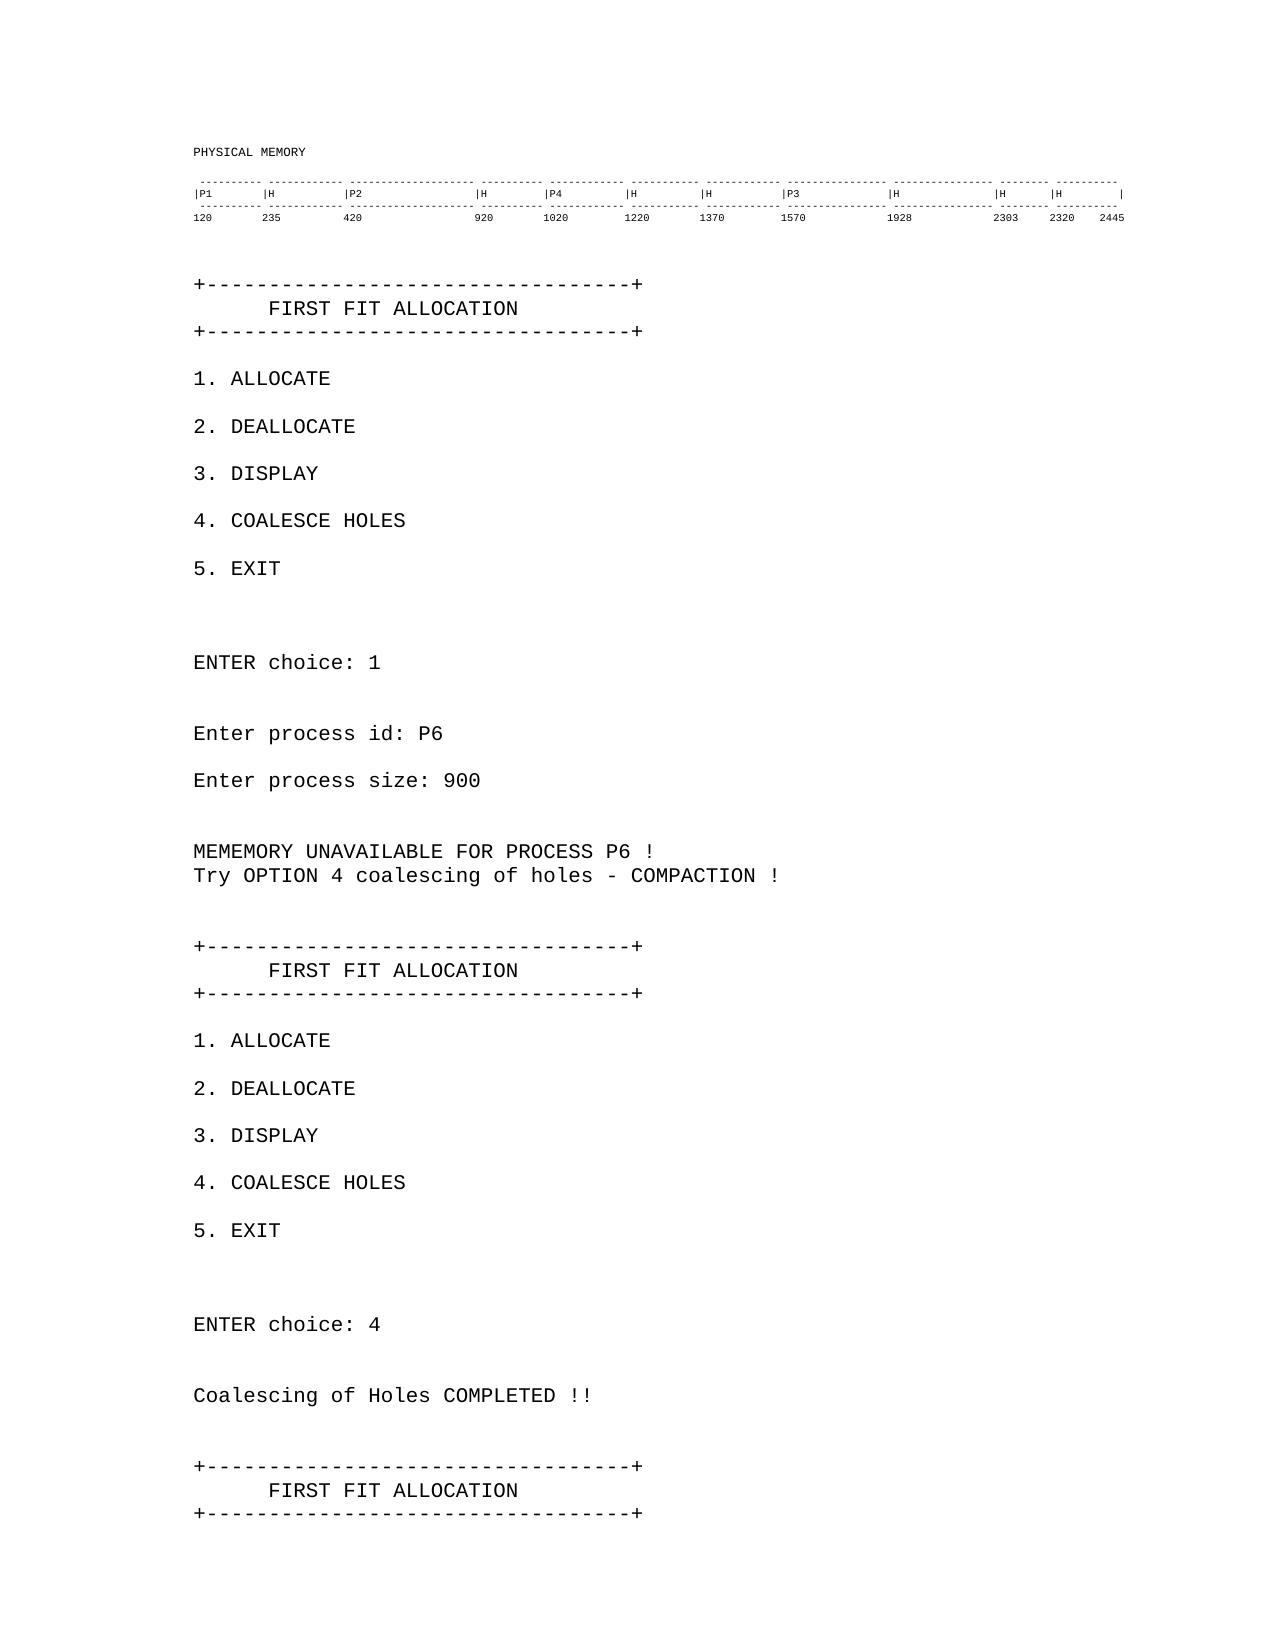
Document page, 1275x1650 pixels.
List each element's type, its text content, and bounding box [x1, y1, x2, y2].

text +----------------------------------+ [118, 1503, 1157, 1527]
text Coalescing of Holes COMPLETED !! [118, 1385, 1157, 1409]
text ---------- ------------ -------------------- ---------- ------------ ----------- ------------ ---------------- ---------------- -------- ---------- [118, 201, 1157, 212]
text ENTER choice: 1 [118, 652, 1157, 676]
text ---------- ------------ -------------------- ---------- ------------ ----------- ------------ ---------------- ---------------- -------- ---------- [118, 175, 1157, 189]
text 1. ALLOCATE [118, 368, 1157, 392]
text 1. ALLOCATE [118, 1031, 1157, 1054]
text +----------------------------------+ [118, 983, 1157, 1007]
text 5. EXIT [118, 558, 1157, 581]
text ENTER choice: 4 [118, 1314, 1157, 1338]
text 3. DISPLAY [118, 1125, 1157, 1149]
text +----------------------------------+ [118, 321, 1157, 345]
text 2. DEALLOCATE [118, 1078, 1157, 1101]
text MEMEMORY UNAVAILABLE FOR PROCESS P6 ! [118, 841, 1157, 865]
text +----------------------------------+ [118, 1456, 1157, 1480]
text Enter process id: P6 [118, 723, 1157, 747]
text 2. DEALLOCATE [118, 416, 1157, 439]
text FIRST FIT ALLOCATION [118, 297, 1157, 321]
text PHYSICAL MEMORY [118, 146, 1157, 161]
text Enter process size: 900 [118, 770, 1157, 794]
text FIRST FIT ALLOCATION [118, 959, 1157, 983]
text Try OPTION 4 coalescing of holes - COMPACTION ! [118, 865, 1157, 889]
text 4. COALESCE HOLES [118, 1172, 1157, 1196]
text +----------------------------------+ [118, 274, 1157, 297]
text +----------------------------------+ [118, 936, 1157, 959]
text 3. DISPLAY [118, 463, 1157, 487]
text 5. EXIT [118, 1220, 1157, 1243]
text 120 235 420 920 1020 1220 1370 1570 1928 2303 2320 2445 [118, 212, 1157, 224]
text FIRST FIT ALLOCATION [118, 1480, 1157, 1503]
text 4. COALESCE HOLES [118, 510, 1157, 534]
text |P1 |H |P2 |H |P4 |H |H |P3 |H |H |H | [118, 189, 1157, 201]
